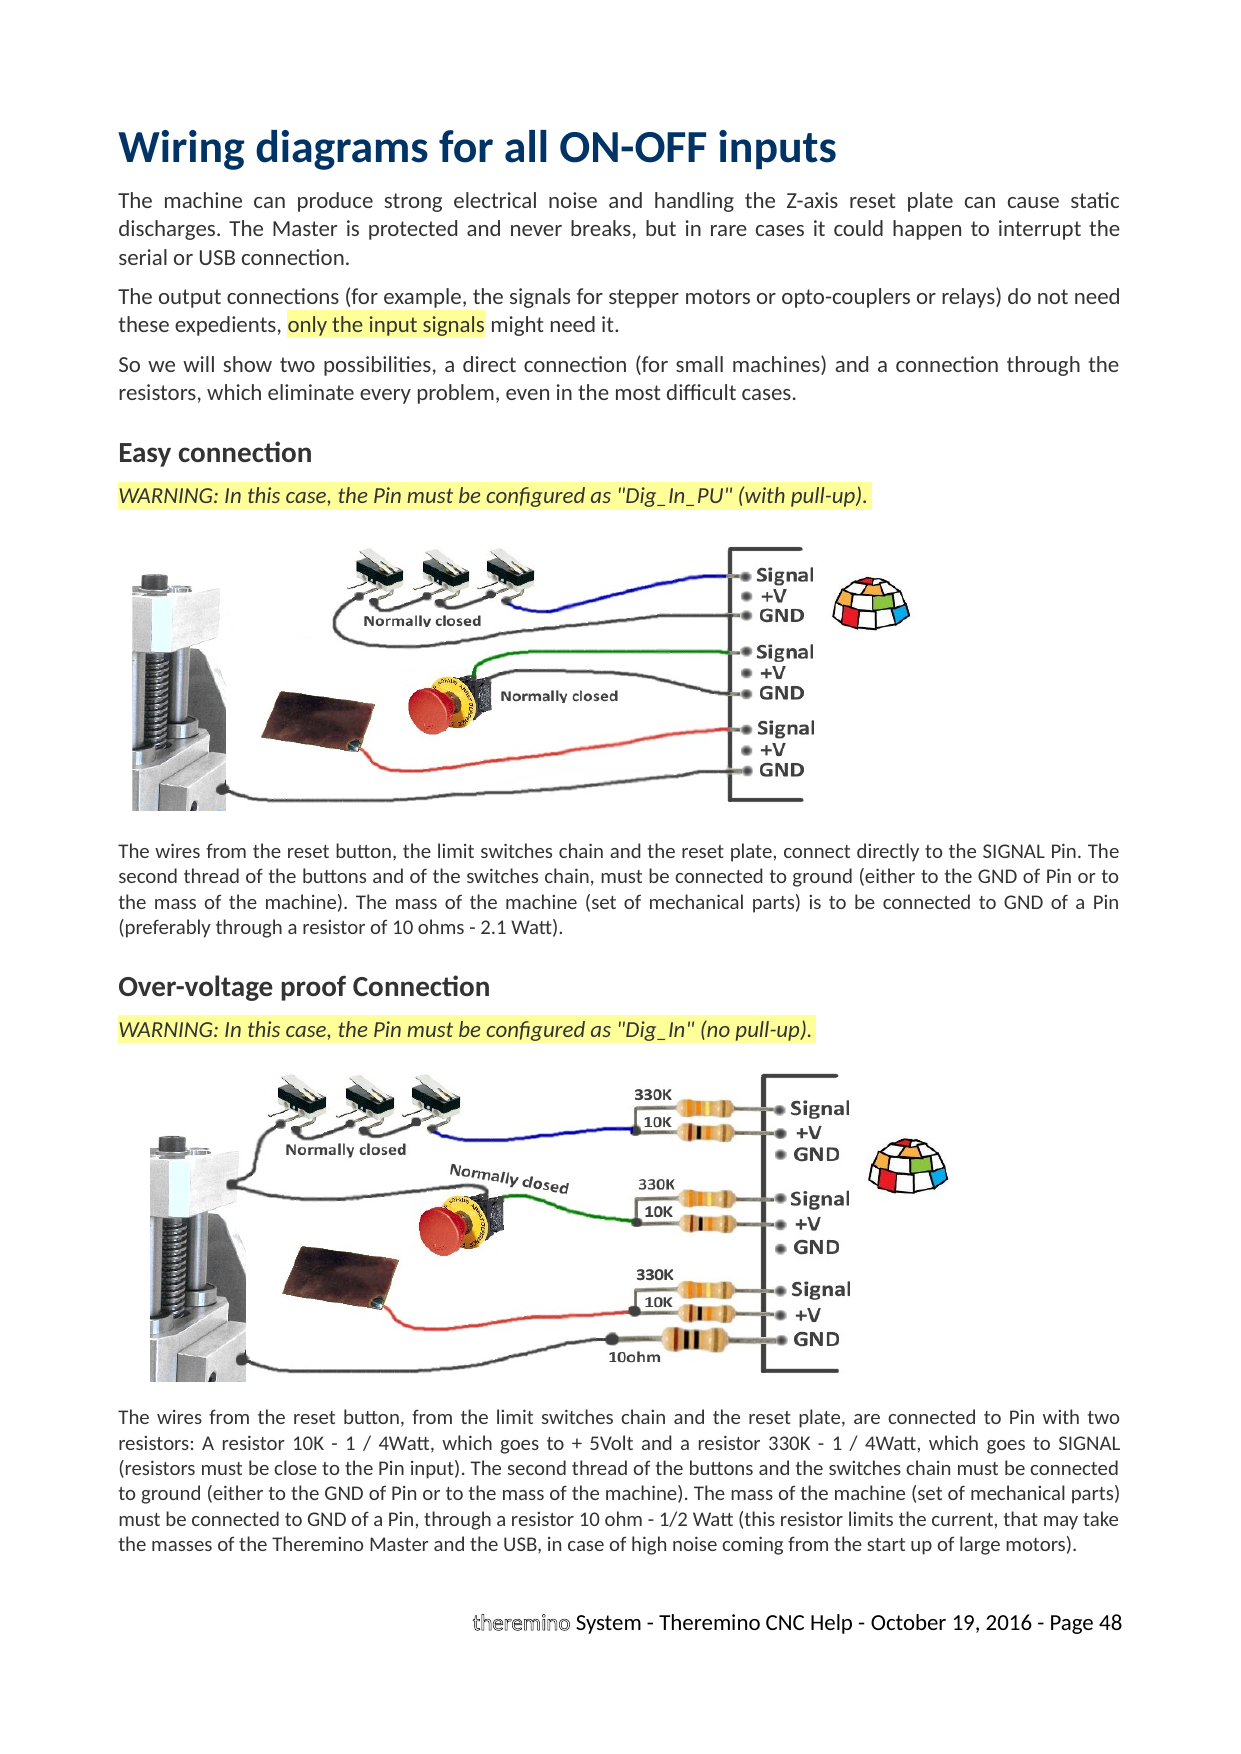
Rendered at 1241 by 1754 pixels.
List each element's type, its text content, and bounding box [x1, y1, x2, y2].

text The wires from the reset button, from the limit switches chain and the reset plate, are connected to Pin with two resistors: A resistor 10K - 1 / 4Watt, which goes to + 5Volt and a resistor 330K - 1 / 4Watt, which goes to SIGNAL (resistors must be close to the Pin input). The second thread of the buttons and the switches chain must be connected to ground (either to the GND of Pin or to the mass of the machine). The mass of the machine (set of mechanical parts) must be connected to GND of a Pin, through a resistor 10 ohm - 1/2 Watt (this resistor limits the current, that may take the masses of the Theremino Master and the USB, in case of high noise coming from the start up of large motors). [118, 1055, 1122, 1557]
picture [150, 1059, 965, 1382]
text The wires from the reset button, the limit switches chain and the reset plate, connect directly to the SIGNAL Pin. The second thread of the buttons and of the switches chain, must be connected to ground (either to the GND of Pin or to the mass of the machine). The mass of the machine (set of mechanical parts) is to be connected to GND of a Pin (preferably through a resistor of 10 ohms - 2.1 Watt). Over-voltage proof Connection [118, 521, 1122, 1003]
text The output connections (for example, the signals for stepper motors or opto-couplers or relays) do not need these expedients, only the input signals might need it. [118, 282, 1122, 338]
text The machine can produce strong electrical noise and handling the Z-axis reset plate can cause static discharges. The Master is protected and never breaks, but in rare cases it could happen to interrupt the serial or USB connection. [118, 187, 1122, 271]
text So we will show two possibilities, a direct connection (for small machines) and a connection through the resistors, which eliminate every problem, even in the most difficult cases. Easy connection [118, 350, 1122, 470]
text WARNING: In this case, the Pin must be configured as "Dig_In" (no pull-up). [118, 1015, 1122, 1043]
text WARNING: In this case, the Pin must be configured as "Dig_In_PU" (with pull-up). [118, 482, 1122, 510]
picture [132, 533, 925, 811]
subtitle Wiring diagrams for all ON-OFF inputs [118, 118, 1122, 174]
